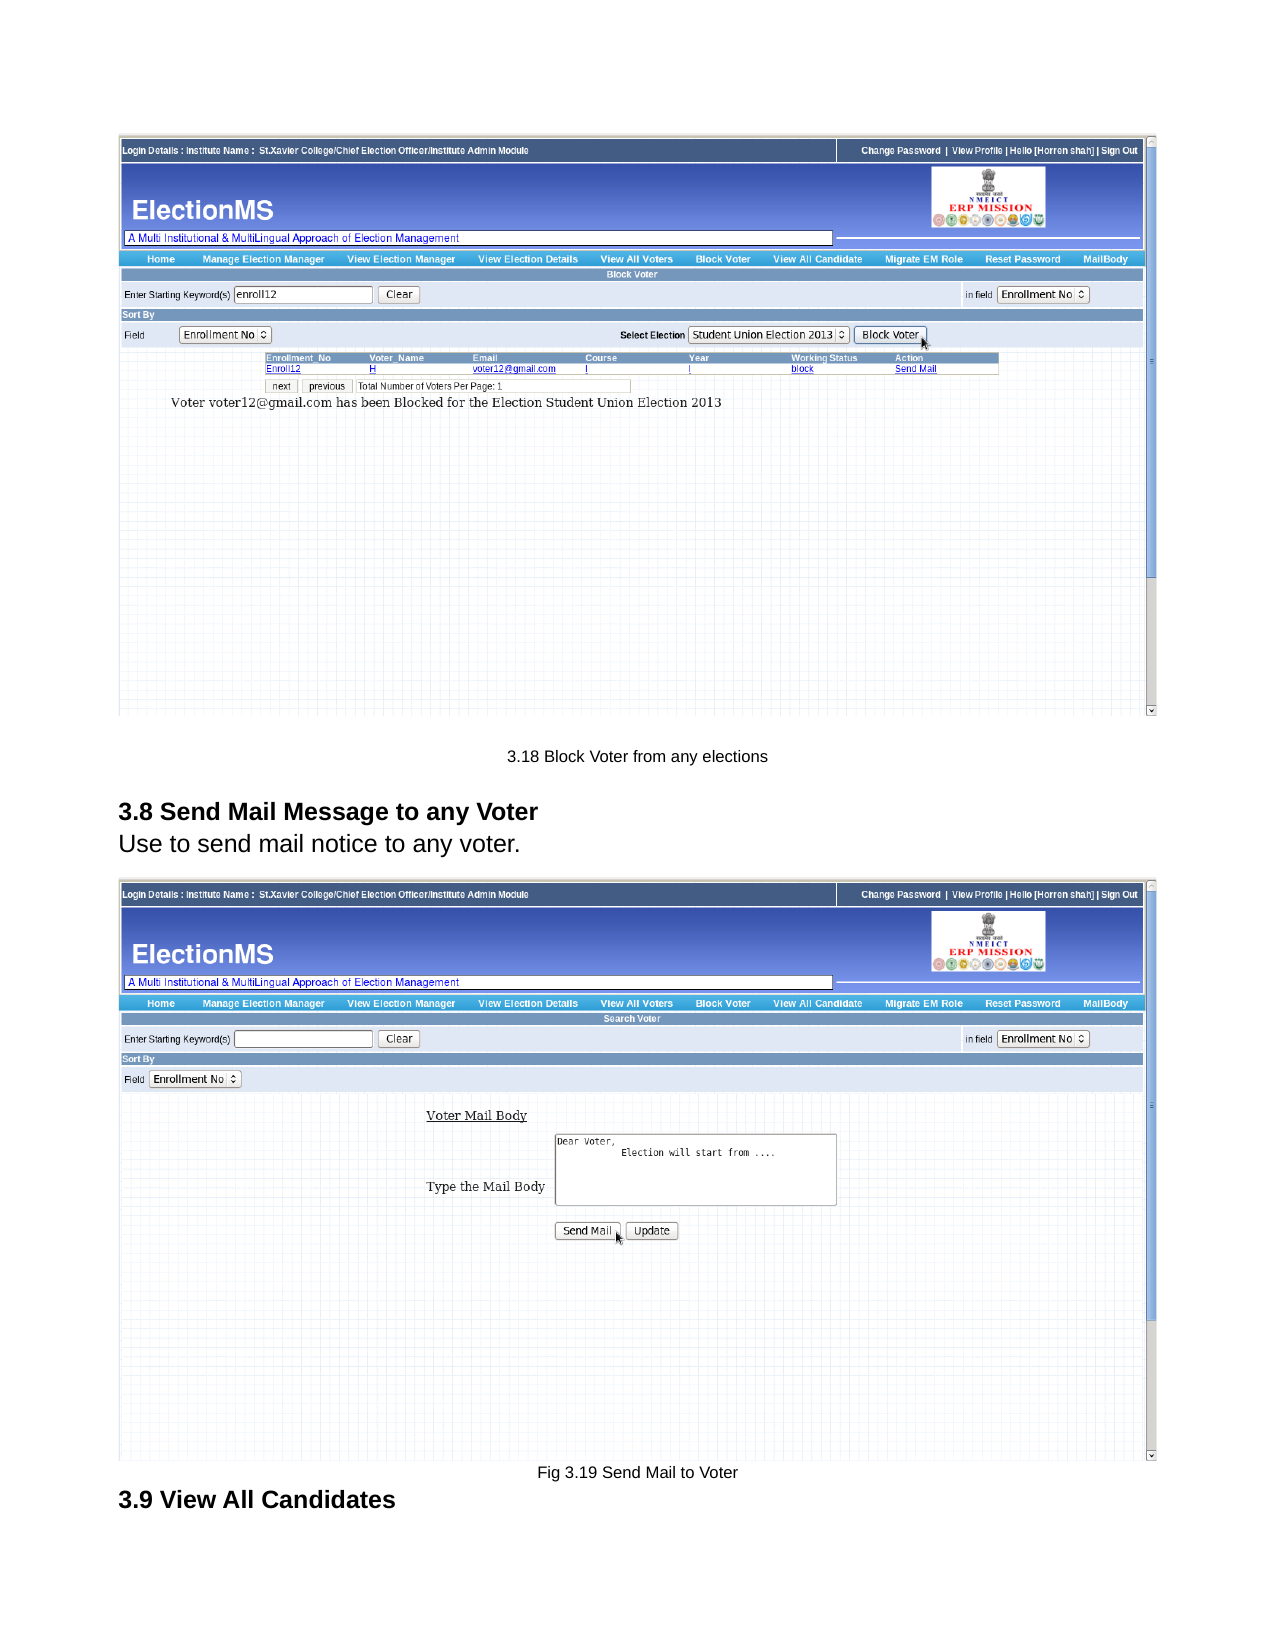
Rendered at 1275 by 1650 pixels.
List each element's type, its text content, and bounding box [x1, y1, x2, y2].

text Fig 3.19 Send Mail to Voter [118, 1461, 1157, 1482]
text Use to send mail notice to any voter. [118, 829, 1157, 858]
text [118, 862, 1157, 877]
picture [118, 132, 1157, 716]
text 3.8 Send Mail Message to any Voter [6, 796, 1157, 825]
picture [118, 877, 1157, 1461]
text 3.18 Block Voter from any elections [118, 747, 1157, 766]
text 3.9 View All Candidates [6, 1485, 1157, 1514]
